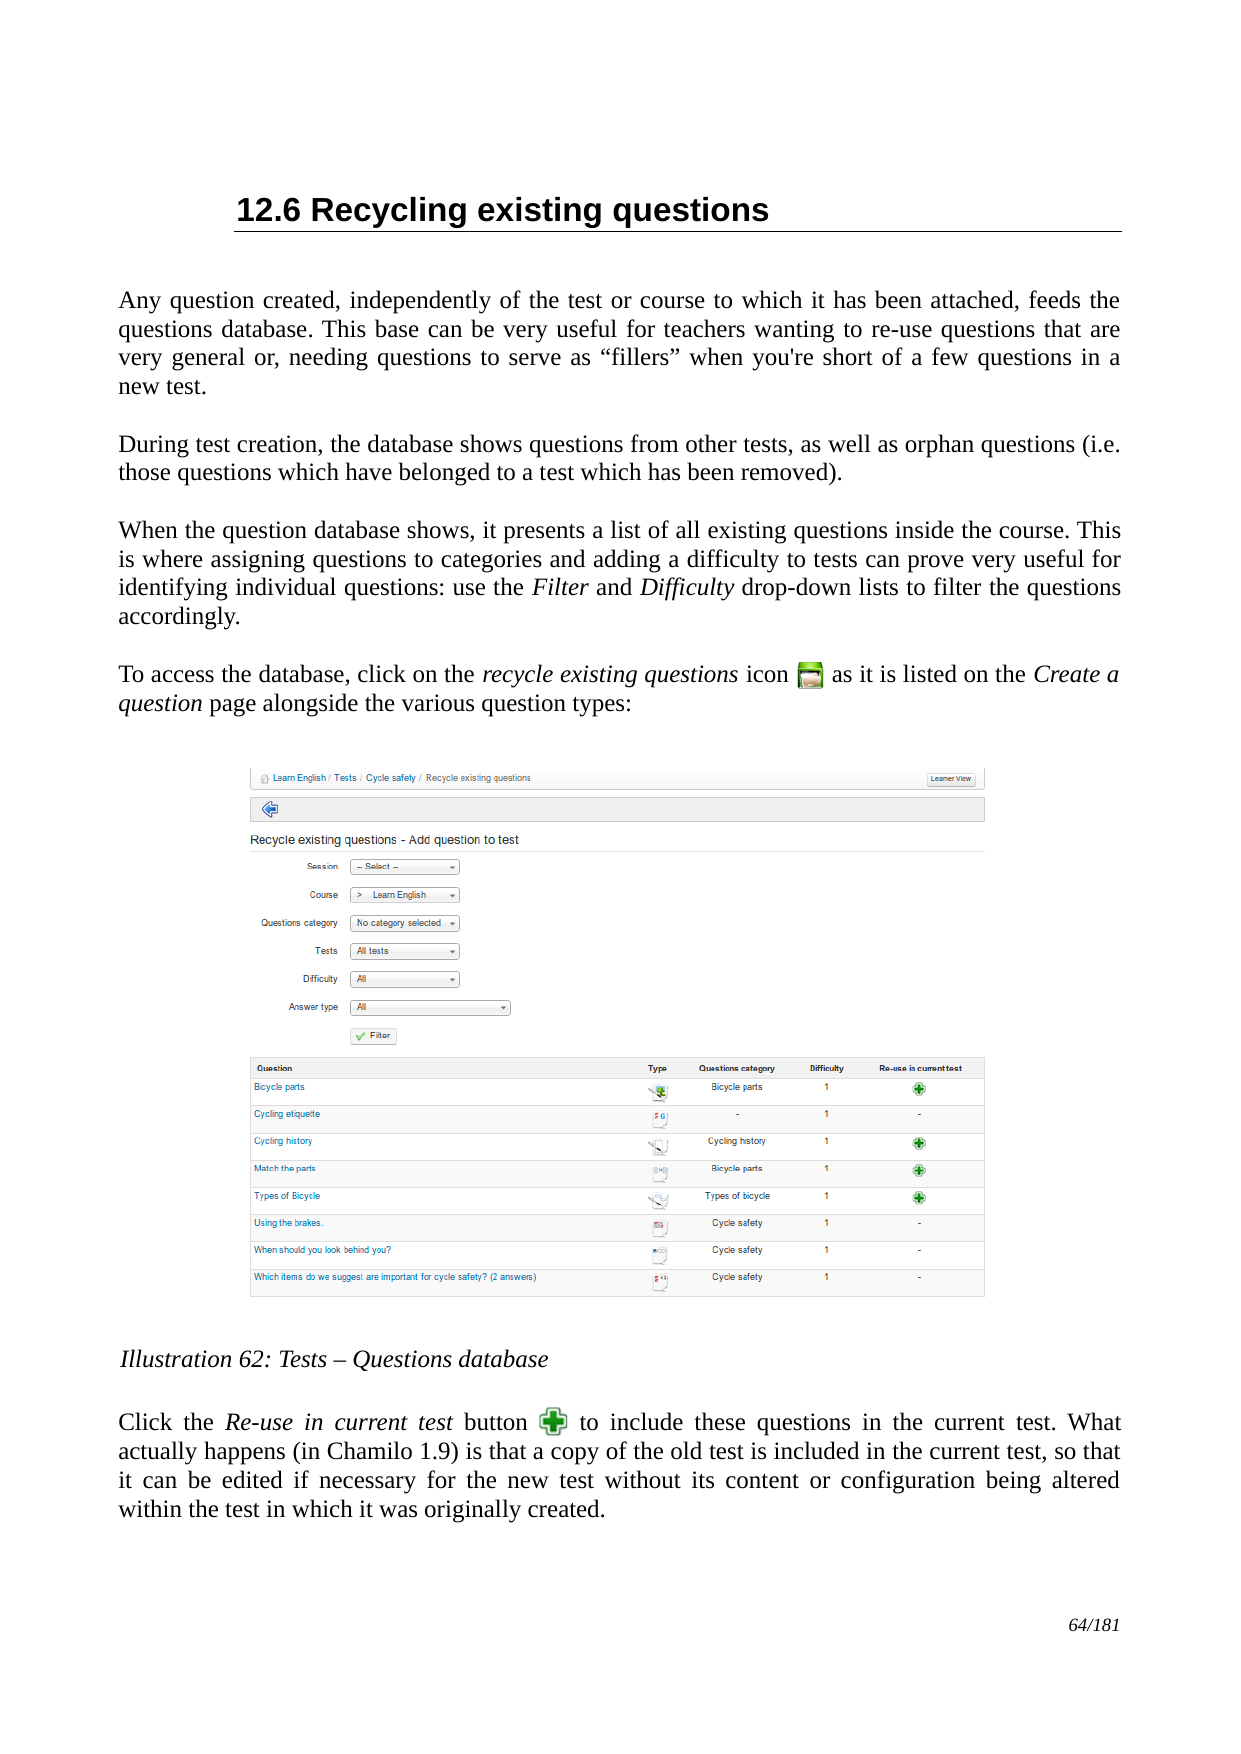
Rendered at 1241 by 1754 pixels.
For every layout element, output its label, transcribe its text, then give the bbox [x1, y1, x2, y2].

subtitle Recycling existing questions [234, 190, 1122, 231]
text Illustration 62: Tests – Questions database [120, 1344, 1120, 1373]
text Click the Re-use in current test button to include these questions in the current test. What actually happens (in Chamilo 1.9) is that a copy of the old test is included in the current test, so that it can be edited if necessary for the new test without its content or configuration being altered within the test in which it was originally created. [118, 1407, 1122, 1523]
picture [795, 658, 825, 689]
text When the question database shows, it presents a list of all existing questions inside the course. This is where assigning questions to categories and adding a difficulty to tests can prove very useful for identifying individual questions: use the Filter and Difficulty drop-down lists to filter the questions accordingly. [118, 515, 1122, 630]
picture [538, 1407, 569, 1437]
text To access the database, click on the recycle existing questions icon as it is listed on the Create a question page alongside the various question types: [118, 659, 1122, 717]
text During test creation, the database shows questions from other tests, as well as orphan questions (i.e. those questions which have belonged to a test which has been removed). [118, 429, 1122, 486]
text Any question created, independently of the test or course to which it has been attached, feeds the questions database. This base can be very useful for teachers wanting to re-use questions that are very general or, needing questions to serve as “fillers” when you're short of a few questions in a new test. [118, 285, 1122, 400]
picture [245, 768, 995, 1305]
